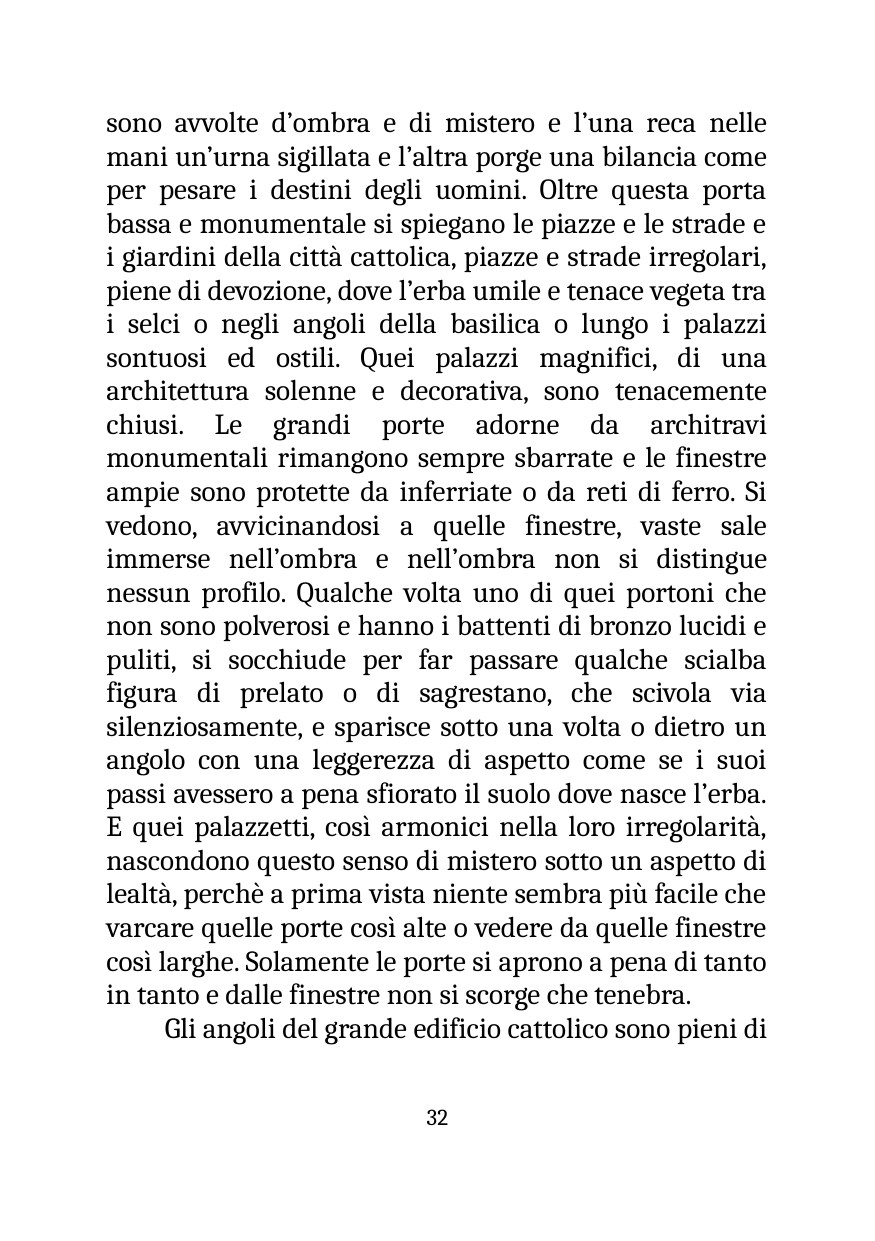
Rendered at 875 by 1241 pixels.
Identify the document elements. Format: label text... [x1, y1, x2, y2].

text Gli angoli del grande edificio cattolico sono pieni di [106, 1012, 768, 1045]
text sono avvolte d’ombra e di mistero e l’una reca nelle mani un’urna sigillata e l’altra porge una bilancia come per pesare i destini degli uomini. Oltre questa porta bassa e monumentale si spiegano le piazze e le strade e i giardini della città cattolica, piazze e strade irregolari, piene di devozione, dove l’erba umile e tenace vegeta tra i selci o negli angoli della basilica o lungo i palazzi sontuosi ed ostili. Quei palazzi magnifici, di una architettura solenne e decorativa, sono tenacemente chiusi. Le grandi porte adorne da architravi monumentali rimangono sempre sbarrate e le finestre ampie sono protette da inferriate o da reti di ferro. Si vedono, avvicinandosi a quelle finestre, vaste sale immerse nell’ombra e nell’ombra non si distingue nessun profilo. Qualche volta uno di quei portoni che non sono polverosi e hanno i battenti di bronzo lucidi e puliti, si socchiude per far passare qualche scialba figura di prelato o di sagrestano, che scivola via silenziosamente, e sparisce sotto una volta o dietro un angolo con una leggerezza di aspetto come se i suoi passi avessero a pena sfiorato il suolo dove nasce l’erba. E quei palazzetti, così armonici nella loro irregolarità, nascondono questo senso di mistero sotto un aspetto di lealtà, perchè a prima vista niente sembra più facile che varcare quelle porte così alte o vedere da quelle finestre così larghe. Solamente le porte si aprono a pena di tanto in tanto e dalle finestre non si scorge che tenebra. [106, 106, 768, 1012]
